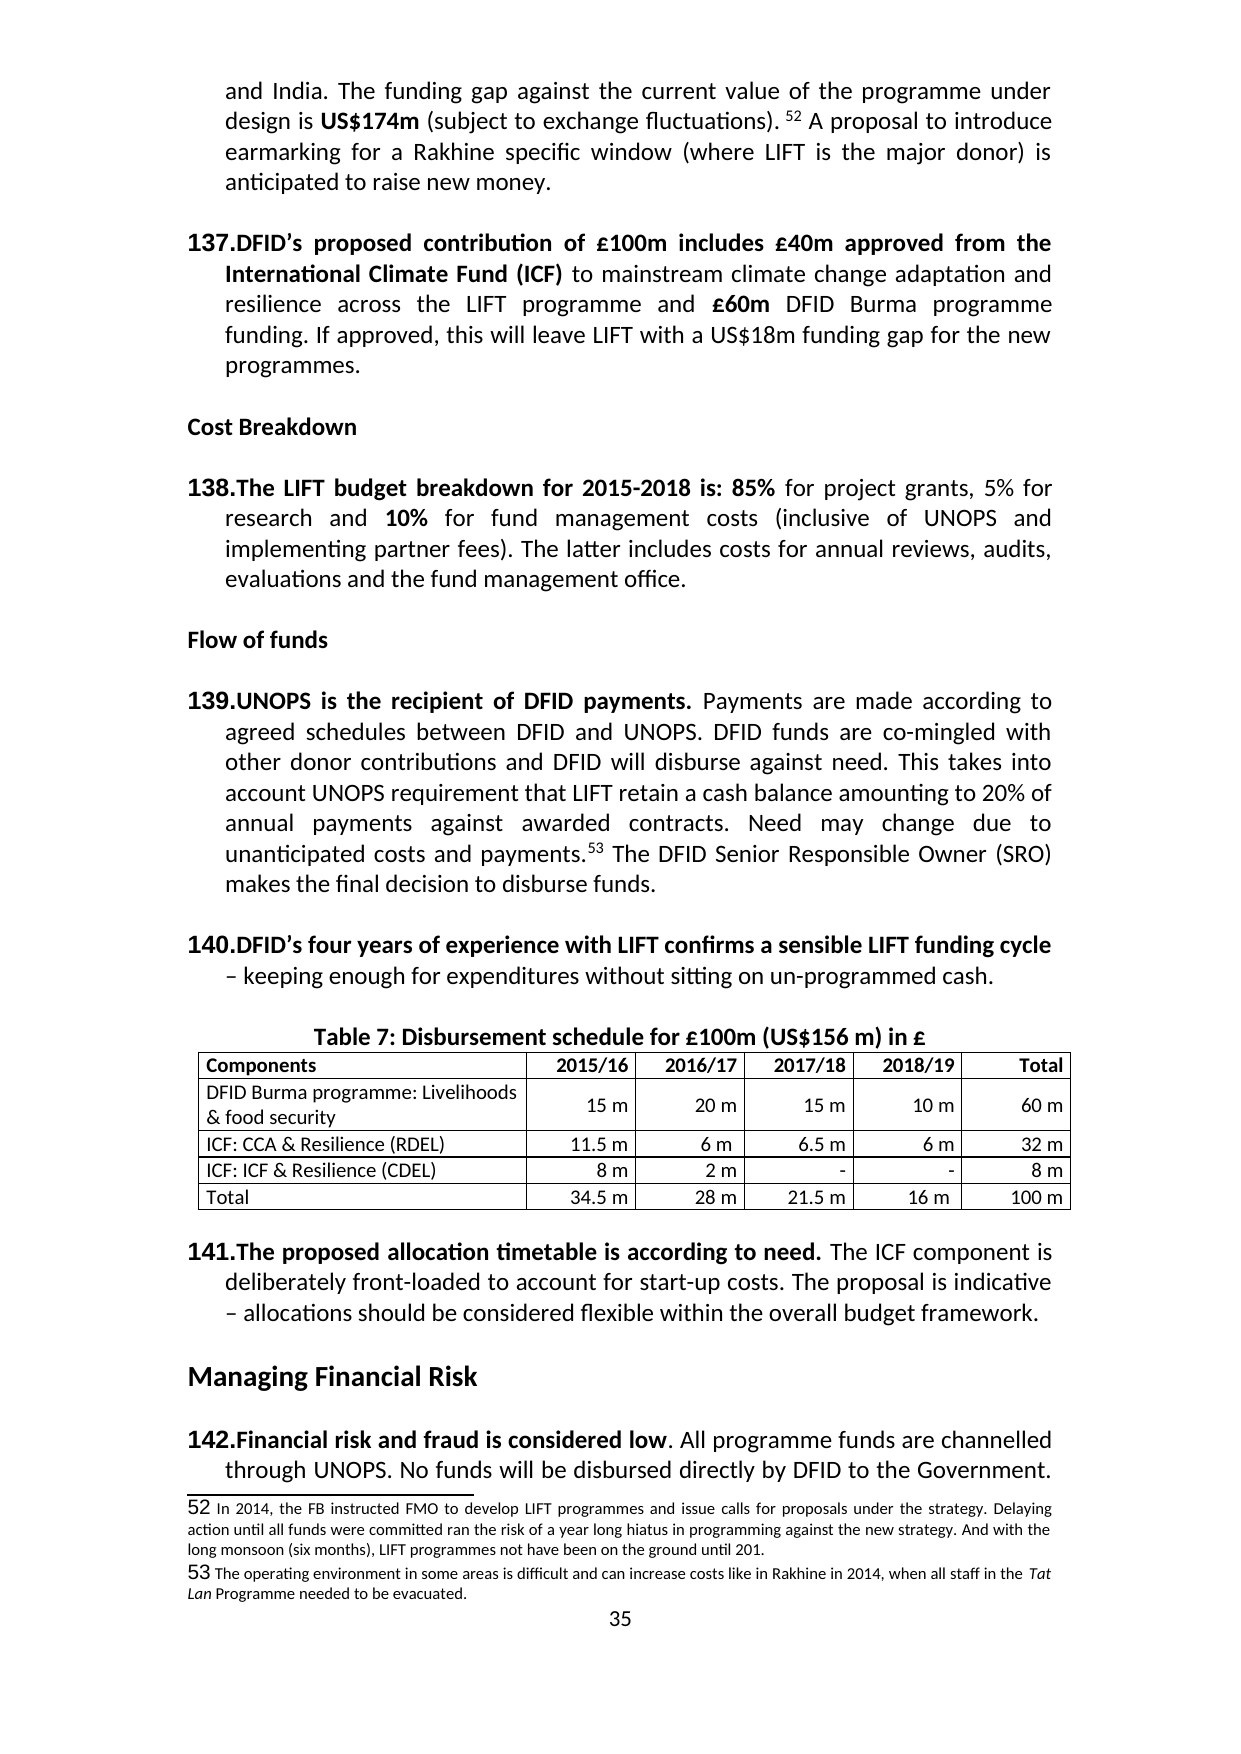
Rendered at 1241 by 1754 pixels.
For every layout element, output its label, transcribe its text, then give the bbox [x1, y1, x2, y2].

table_cell 15 m [527, 1079, 635, 1130]
table_header 2018/19 [854, 1053, 961, 1078]
table_header 2015/16 [527, 1053, 635, 1078]
table_cell 6 m [854, 1131, 961, 1156]
table_cell DFID Burma programme: Livelihoods & food security [199, 1079, 526, 1130]
table_header 2016/17 [636, 1053, 744, 1078]
table_cell 60 m [962, 1079, 1070, 1130]
table_cell 10 m [854, 1079, 961, 1130]
list In 2014, the FB instructed FMO to develop LIFT programmes and issue calls for proposals under the strategy. Delaying action until all funds were committed ran the risk of a year long hiatus in programming against the new strategy. And with the long monsoon (six months), LIFT programmes not have been on the ground until 201. [187, 1495, 1053, 1560]
list Cost Breakdown [187, 411, 1053, 441]
table_cell 8 m [962, 1158, 1070, 1183]
list The proposed allocation timetable is according to need. The ICF component is deliberately front-loaded to account for start-up costs. The proposal is indicative – allocations should be considered flexible within the overall budget framework. [187, 1236, 1053, 1327]
list The operating environment in some areas is difficult and can increase costs like in Rakhine in 2014, when all staff in the Tat Lan Programme needed to be evacuated. [187, 1560, 1053, 1604]
list DFID’s proposed contribution of £100m includes £40m approved from the International Climate Fund (ICF) to mainstream climate change adaptation and resilience across the LIFT programme and £60m DFID Burma programme funding. If approved, this will leave LIFT with a US$18m funding gap for the new programmes. [187, 228, 1053, 380]
table_cell ICF: ICF & Resilience (CDEL) [199, 1158, 526, 1183]
table_header Total [962, 1053, 1070, 1078]
table_cell 8 m [527, 1158, 635, 1183]
list UNOPS is the recipient of DFID payments. Payments are made according to agreed schedules between DFID and UNOPS. DFID funds are co-mingled with other donor contributions and DFID will disburse against need. This takes into account UNOPS requirement that LIFT retain a cash balance amounting to 20% of annual payments against awarded contracts. Need may change due to unanticipated costs and payments. The DFID Senior Responsible Owner (SRO) makes the final decision to disburse funds. [187, 685, 1053, 899]
table_cell ICF: CCA & Resilience (RDEL) [199, 1131, 526, 1156]
table_cell 34.5 m [527, 1184, 635, 1209]
table_cell 11.5 m [527, 1131, 635, 1156]
text Table 7: Disbursement schedule for £100m (US$156 m) in £ [187, 1021, 1053, 1052]
list Flow of funds [187, 624, 1053, 655]
table_cell 21.5 m [745, 1184, 853, 1209]
table_header Components [199, 1053, 526, 1078]
table_cell 6.5 m [745, 1131, 853, 1156]
list and India. The funding gap against the current value of the programme under design is US$174m (subject to exchange fluctuations). A proposal to introduce earmarking for a Rakhine specific window (where LIFT is the major donor) is anticipated to raise new money. [187, 75, 1053, 197]
table_cell Total [199, 1184, 526, 1209]
table_cell - [854, 1158, 961, 1183]
list The LIFT budget breakdown for 2015-2018 is: 85% for project grants, 5% for research and 10% for fund management costs (inclusive of UNOPS and implementing partner fees). The latter includes costs for annual reviews, audits, evaluations and the fund management office. [187, 472, 1053, 594]
table_cell - [745, 1158, 853, 1183]
table_cell 20 m [636, 1079, 744, 1130]
table_cell 32 m [962, 1131, 1070, 1156]
table_header 2017/18 [745, 1053, 853, 1078]
list DFID’s four years of experience with LIFT confirms a sensible LIFT funding cycle – keeping enough for expenditures without sitting on un-programmed cash. [187, 929, 1053, 991]
table_cell 15 m [745, 1079, 853, 1130]
table_cell 6 m [636, 1131, 744, 1156]
text Managing Financial Risk [187, 1358, 1053, 1393]
table_cell 28 m [636, 1184, 744, 1209]
table_cell 16 m [854, 1184, 961, 1209]
table_cell 2 m [636, 1158, 744, 1183]
table_cell 100 m [962, 1184, 1070, 1209]
list Financial risk and fraud is considered low. All programme funds are channelled through UNOPS. No funds will be disbursed directly by DFID to the Government. [187, 1424, 1053, 1485]
